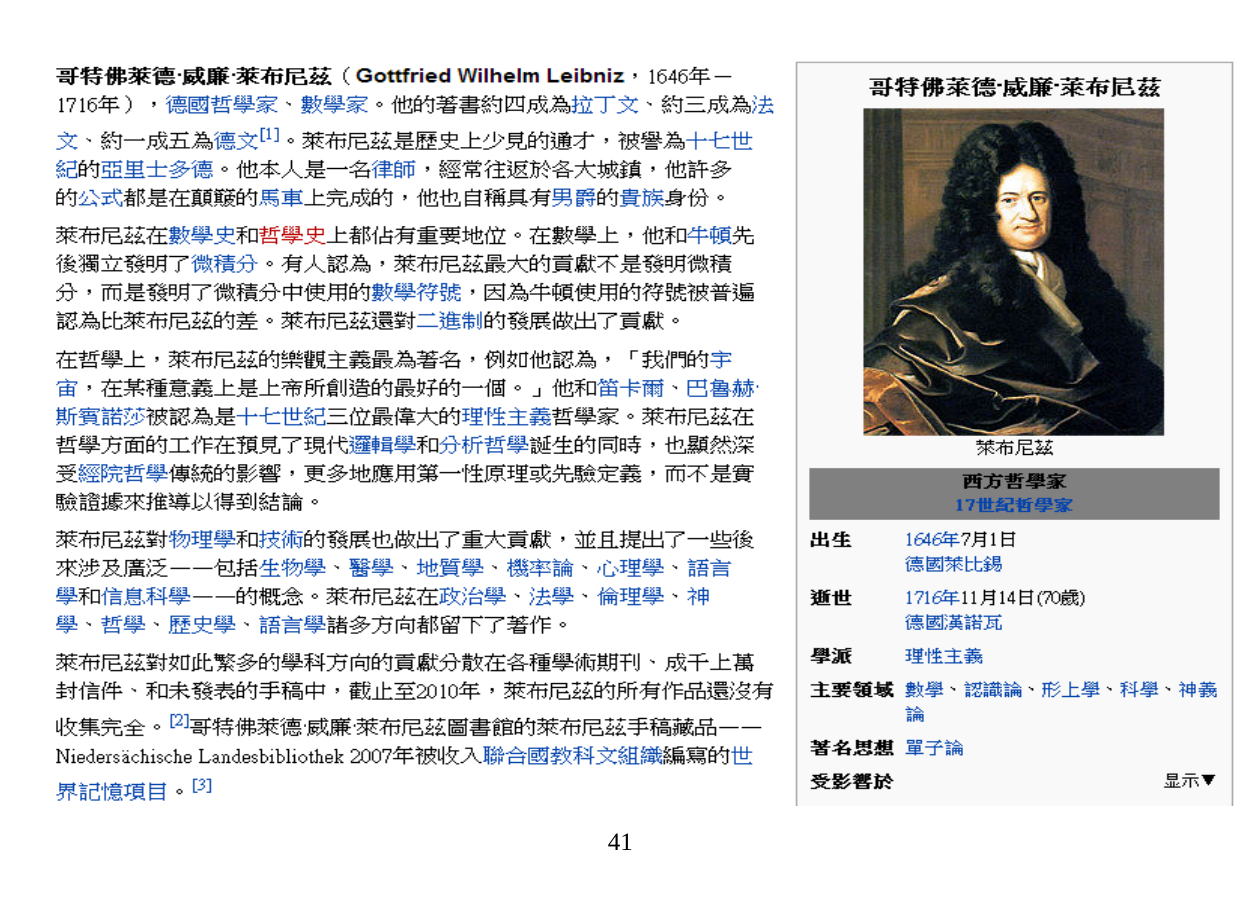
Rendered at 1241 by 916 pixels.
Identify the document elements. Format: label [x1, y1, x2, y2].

picture [46, 59, 1240, 806]
